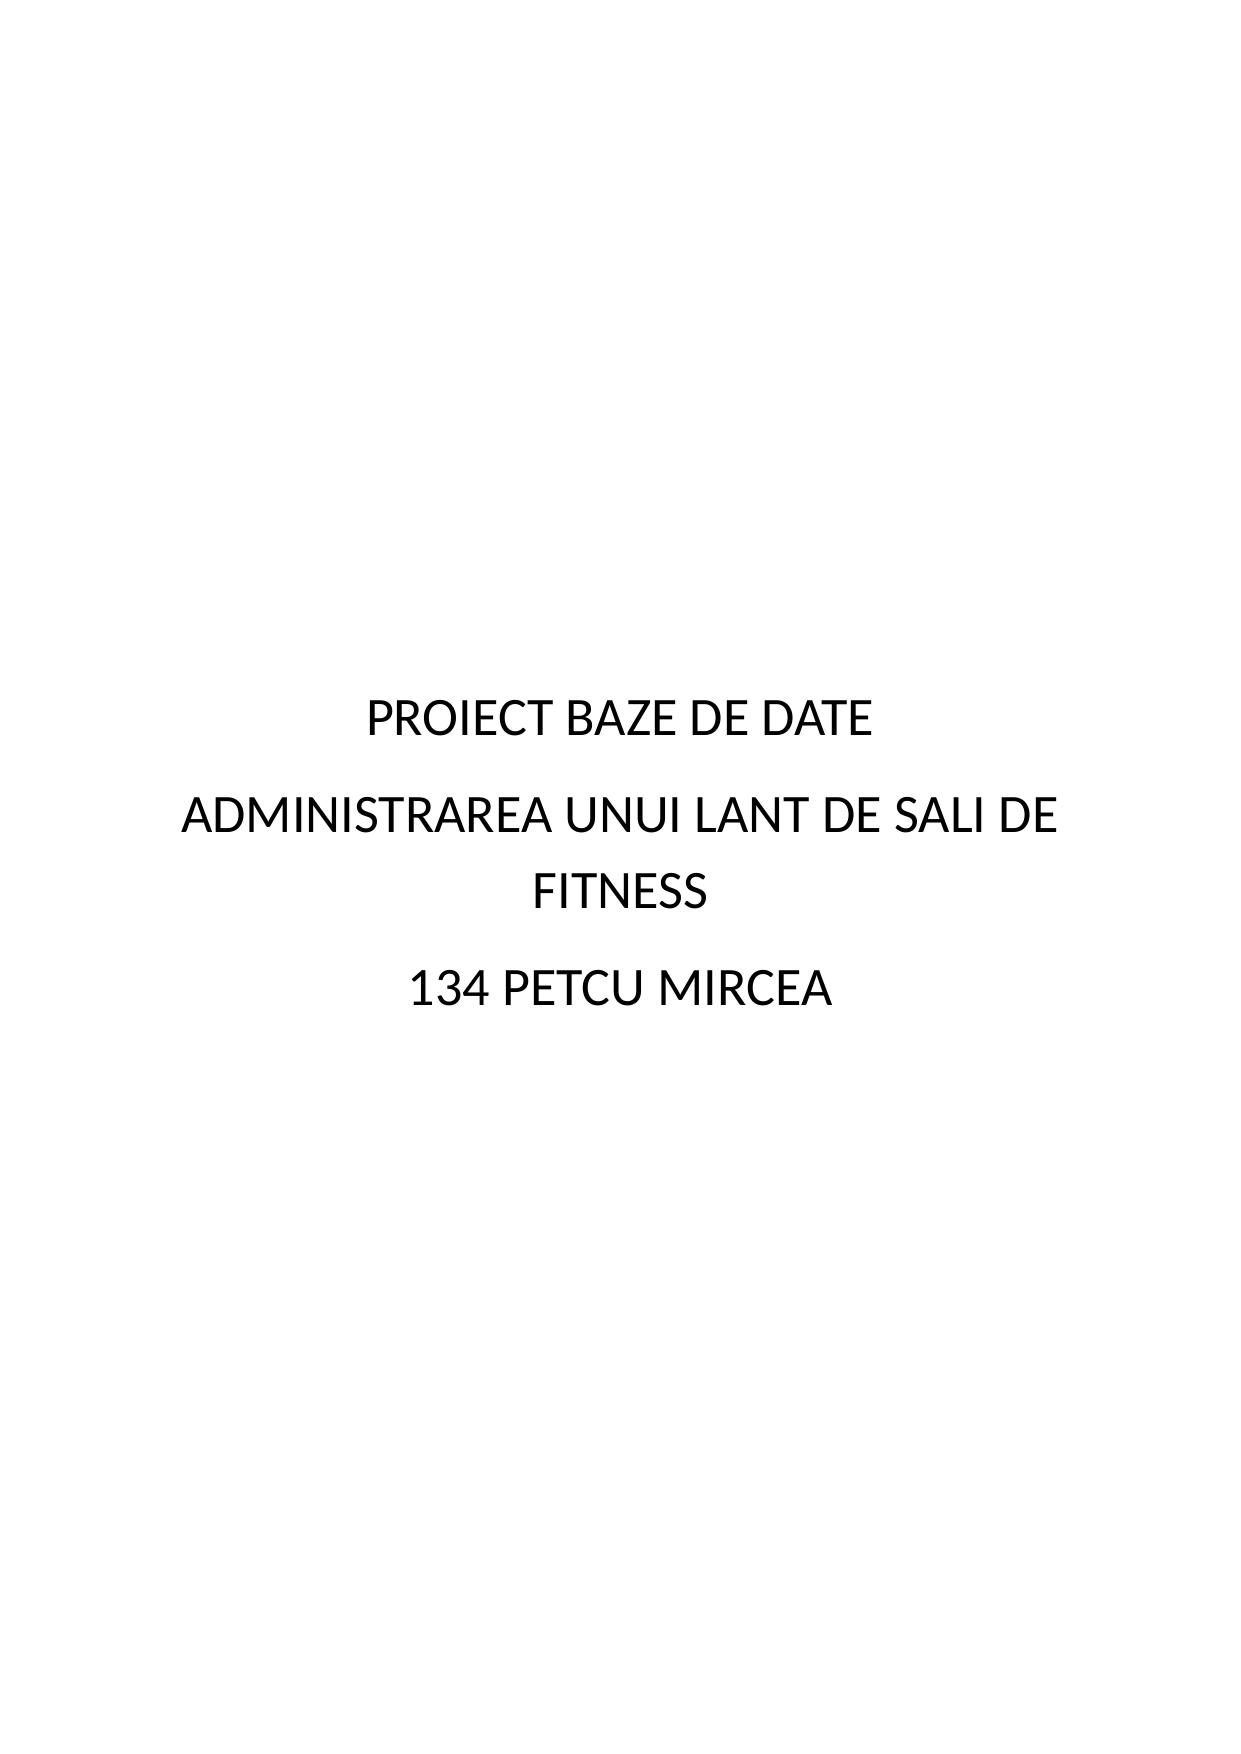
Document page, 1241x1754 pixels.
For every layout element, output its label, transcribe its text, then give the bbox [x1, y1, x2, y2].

text 134 PETCU MIRCEA [118, 953, 1122, 1019]
text ADMINISTRAREA UNUI LANT DE SALI DE FITNESS [118, 780, 1122, 922]
text PROIECT BAZE DE DATE [118, 683, 1122, 749]
